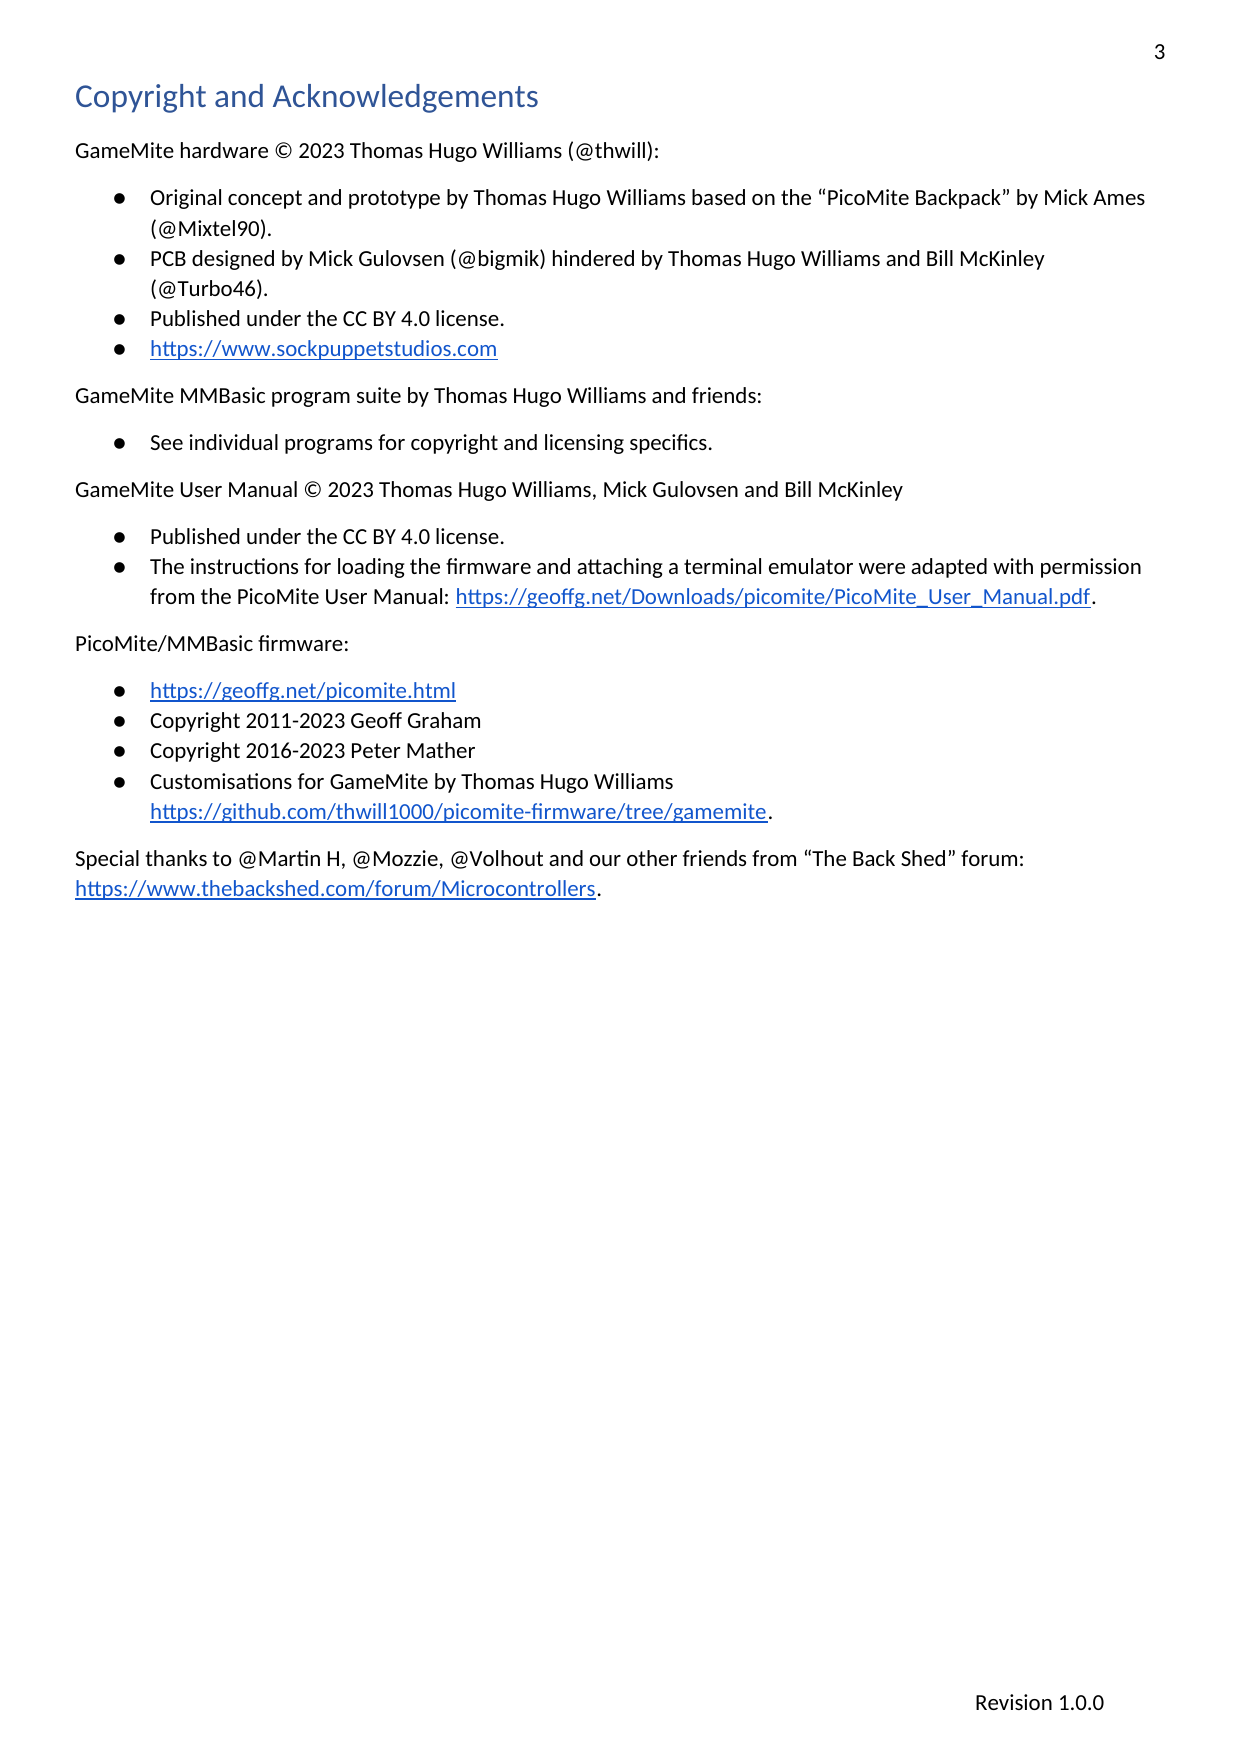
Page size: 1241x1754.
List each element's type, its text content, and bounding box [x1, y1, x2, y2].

list https://www.sockpuppetstudios.com [112, 334, 1165, 362]
text PicoMite/MMBasic firmware: [75, 629, 1165, 657]
list Customisations for GameMite by Thomas Hugo Williams https://github.com/thwill1000/picomite-firmware/tree/gamemite. [112, 767, 1165, 825]
text GameMite MMBasic program suite by Thomas Hugo Williams and friends: [75, 381, 1165, 409]
list Published under the CC BY 4.0 license. [112, 522, 1165, 550]
list See individual programs for copyright and licensing specifics. [112, 428, 1165, 456]
list https://geoffg.net/picomite.html [112, 676, 1165, 704]
list The instructions for loading the firmware and attaching a terminal emulator were adapted with permission from the PicoMite User Manual: https://geoffg.net/Downloads/picomite/PicoMite_User_Manual.pdf. [112, 552, 1165, 610]
list Copyright 2011-2023 Geoff Graham [112, 706, 1165, 734]
list PCB designed by Mick Gulovsen (@bigmik) hindered by Thomas Hugo Williams and Bill McKinley (@Turbo46). [112, 244, 1165, 302]
text GameMite User Manual © 2023 Thomas Hugo Williams, Mick Gulovsen and Bill McKinley [75, 475, 1165, 503]
list Original concept and prototype by Thomas Hugo Williams based on the “PicoMite Backpack” by Mick Ames (@Mixtel90). [112, 183, 1165, 242]
text Special thanks to @Martin H, @Mozzie, @Volhout and our other friends from “The Back Shed” forum: https://www.thebackshed.com/forum/Microcontrollers. [75, 844, 1165, 902]
text GameMite hardware © 2023 Thomas Hugo Williams (@thwill): [75, 137, 1165, 164]
list Published under the CC BY 4.0 license. [112, 304, 1165, 332]
subtitle Copyright and Acknowledgements [75, 75, 1165, 116]
list Copyright 2016-2023 Peter Mather [112, 737, 1165, 764]
